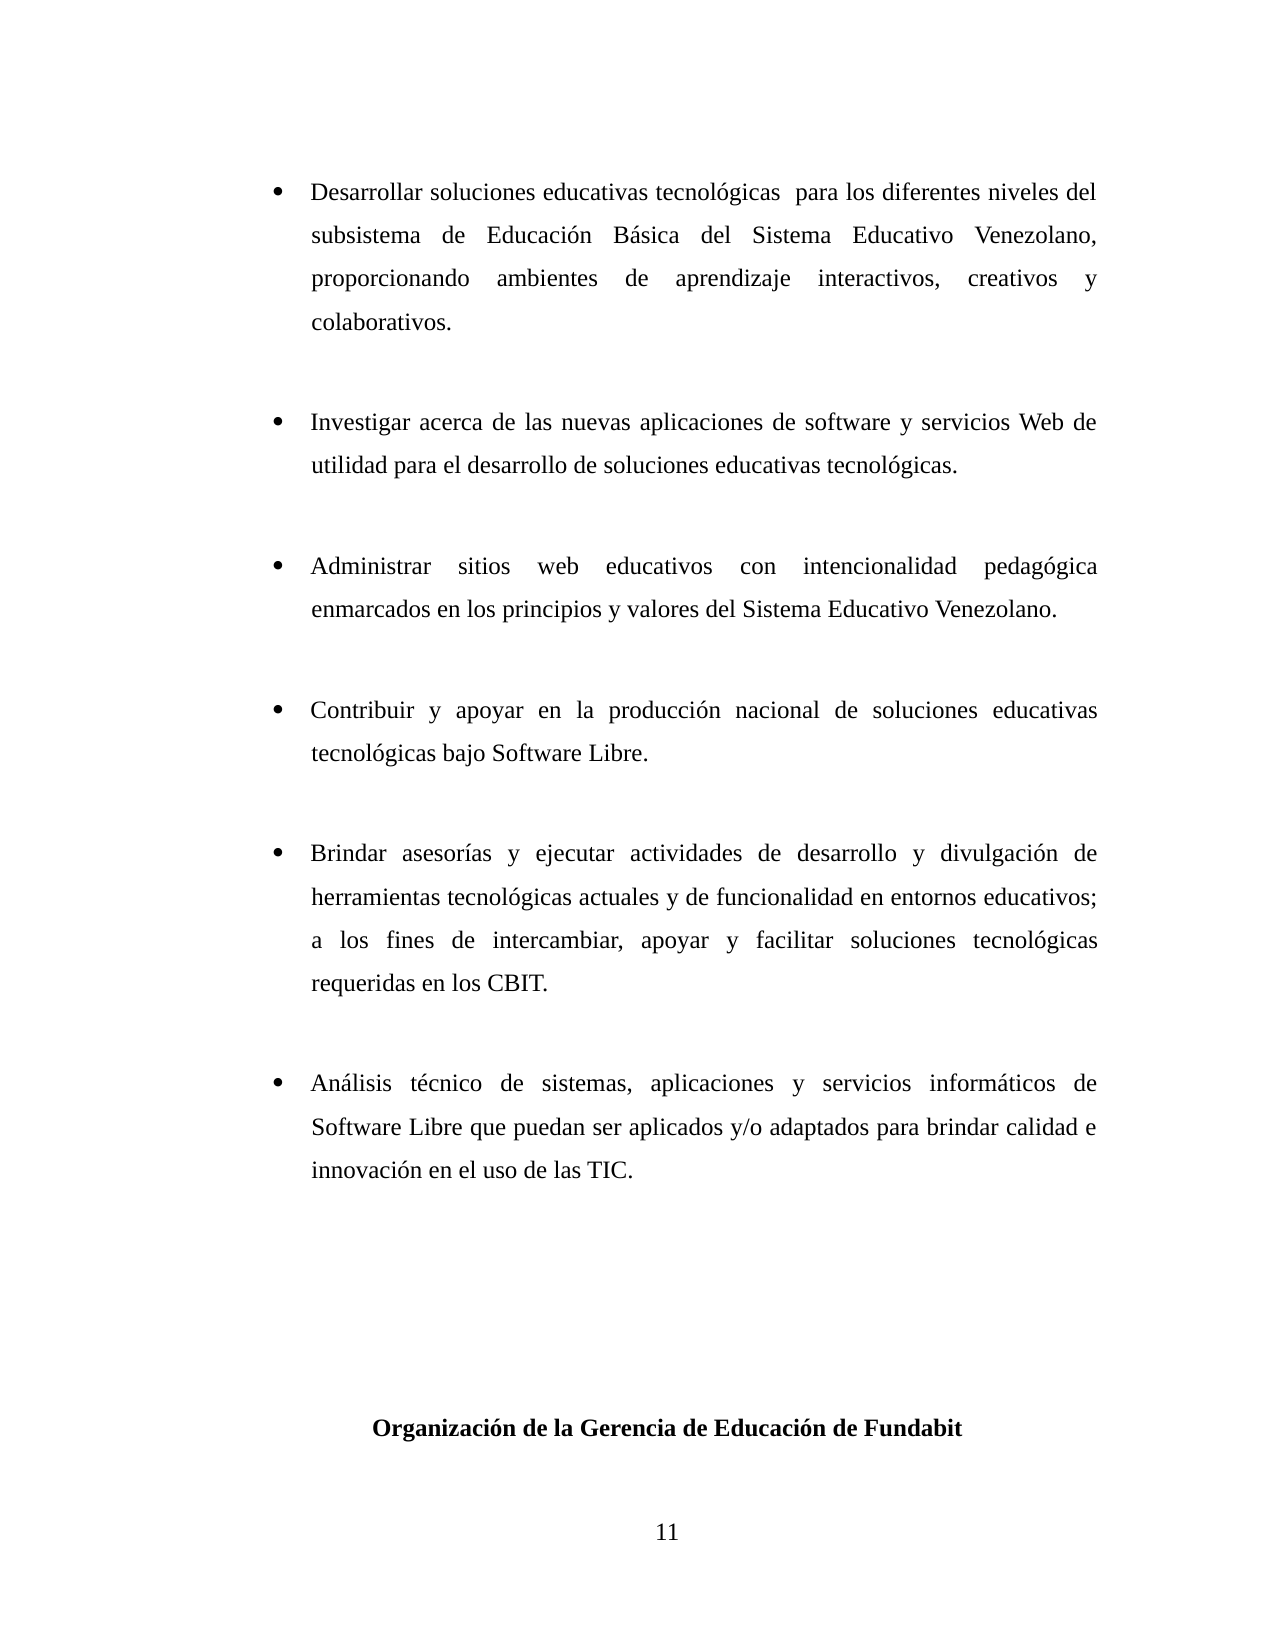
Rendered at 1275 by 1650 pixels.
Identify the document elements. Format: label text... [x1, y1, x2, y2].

list Desarrollar soluciones educativas tecnológicas para los diferentes niveles del subsistema de Educación Básica del Sistema Educativo Venezolano, proporcionando ambientes de aprendizaje interactivos, creativos y colaborativos. [274, 177, 1098, 335]
list Investigar acerca de las nuevas aplicaciones de software y servicios Web de utilidad para el desarrollo de soluciones educativas tecnológicas. [274, 407, 1098, 479]
list Análisis técnico de sistemas, aplicaciones y servicios informáticos de Software Libre que puedan ser aplicados y/o adaptados para brindar calidad e innovación en el uso de las TIC. [274, 1068, 1098, 1183]
list Administrar sitios web educativos con intencionalidad pedagógica enmarcados en los principios y valores del Sistema Educativo Venezolano. [274, 551, 1098, 623]
list Brindar asesorías y ejecutar actividades de desarrollo y divulgación de herramientas tecnológicas actuales y de funcionalidad en entornos educativos; a los fines de intercambiar, apoyar y facilitar soluciones tecnológicas requeridas en los CBIT. [274, 838, 1098, 997]
list Contribuir y apoyar en la producción nacional de soluciones educativas tecnológicas bajo Software Libre. [274, 695, 1098, 767]
text Organización de la Gerencia de Educación de Fundabit [236, 1413, 1098, 1442]
